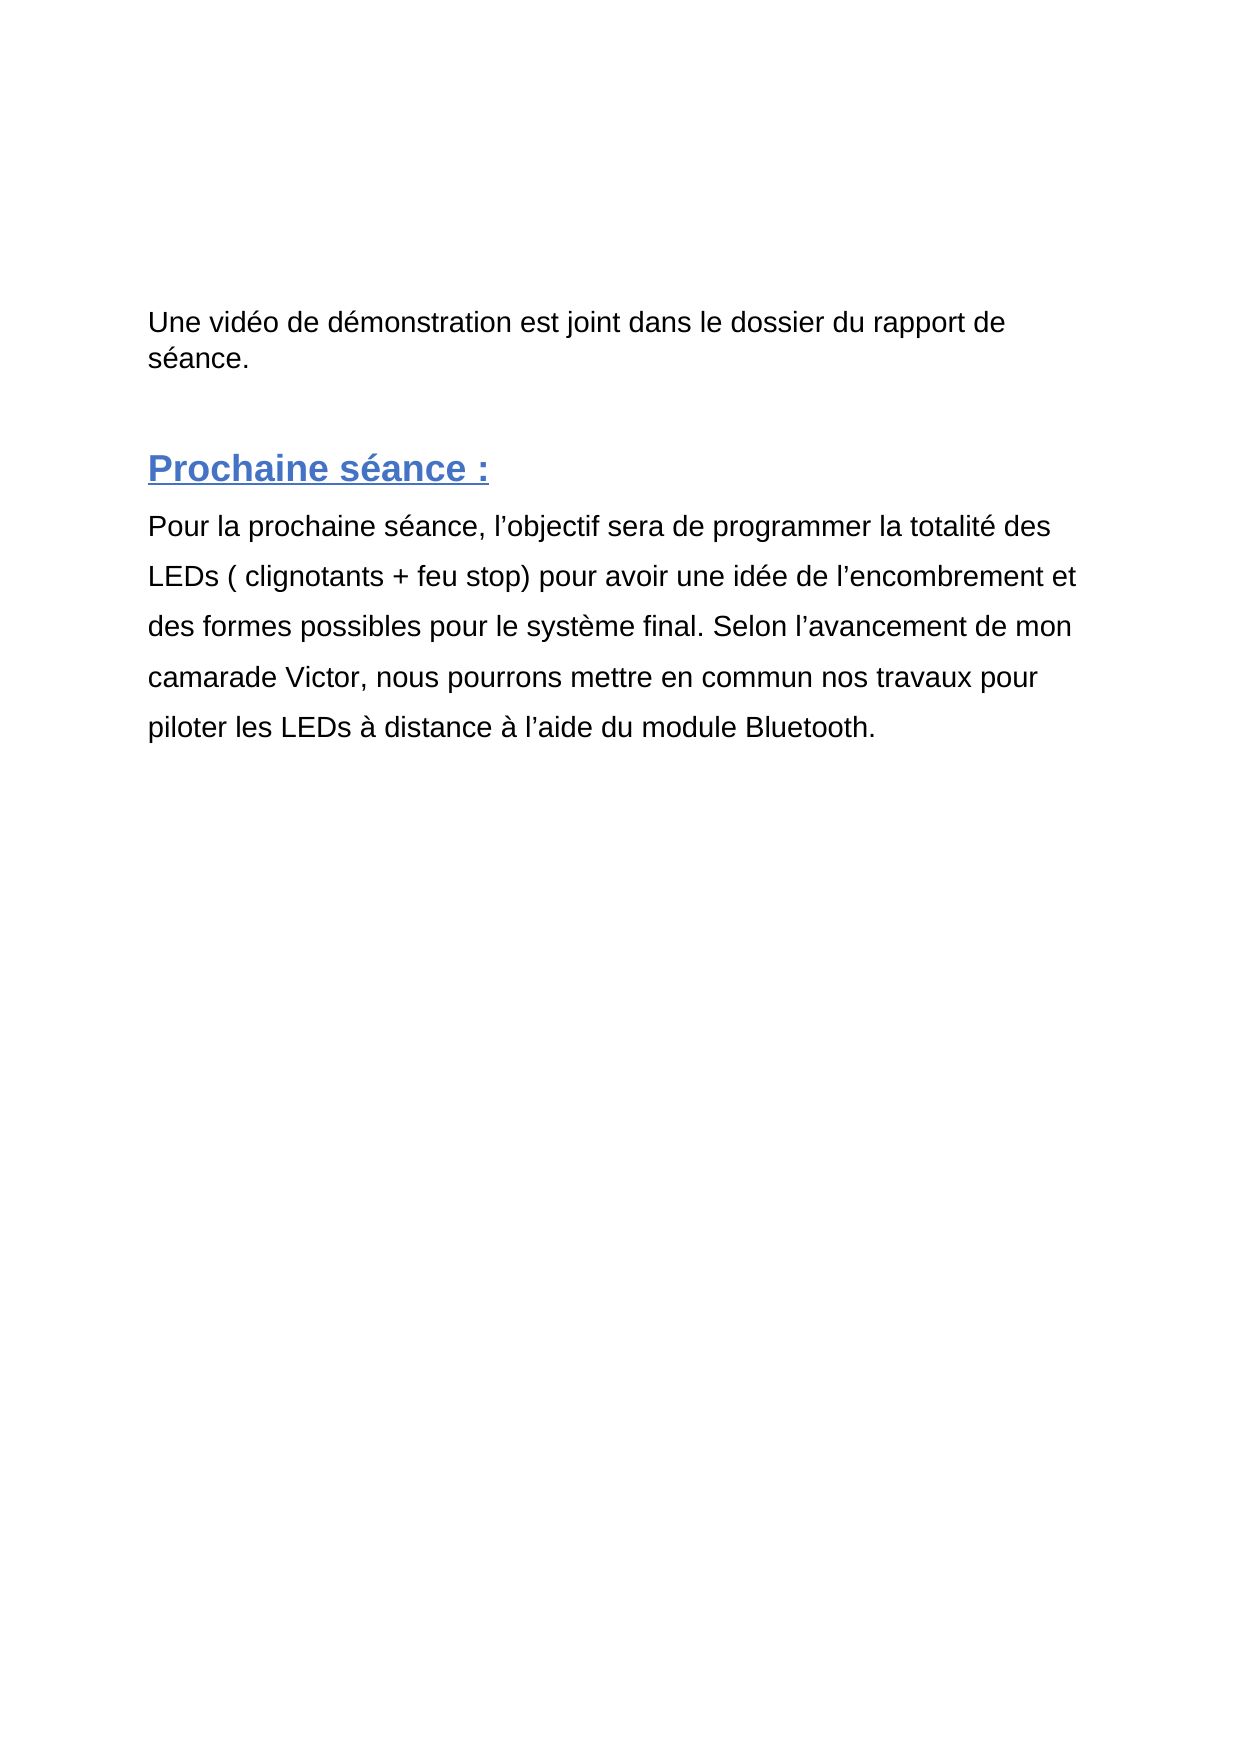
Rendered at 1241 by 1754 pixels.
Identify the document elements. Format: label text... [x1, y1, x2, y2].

text Prochaine séance : [148, 446, 1093, 489]
text Une vidéo de démonstration est joint dans le dossier du rapport de séance. [148, 305, 1093, 374]
text Pour la prochaine séance, l’objectif sera de programmer la totalité des LEDs ( clignotants + feu stop) pour avoir une idée de l’encombrement et des formes possibles pour le système final. Selon l’avancement de mon camarade Victor, nous pourrons mettre en commun nos travaux pour piloter les LEDs à distance à l’aide du module Bluetooth. [148, 509, 1093, 743]
